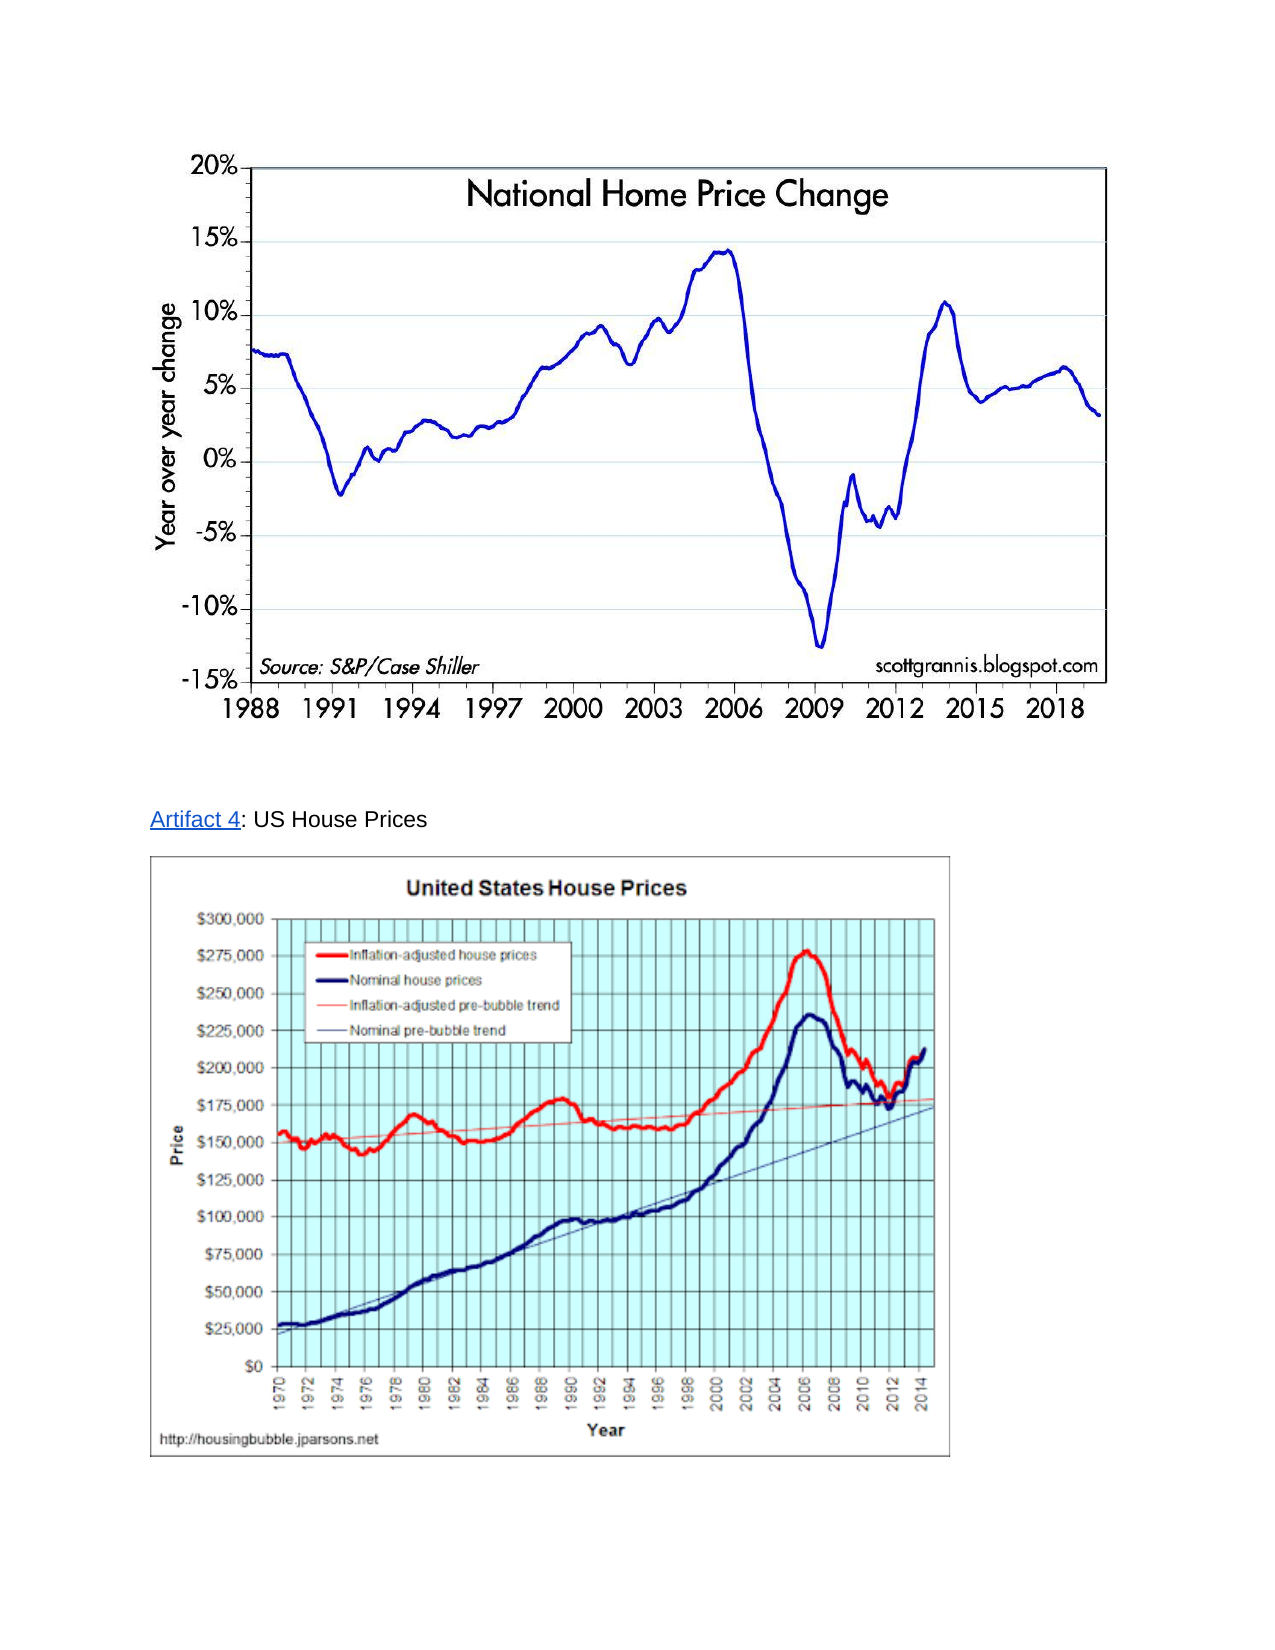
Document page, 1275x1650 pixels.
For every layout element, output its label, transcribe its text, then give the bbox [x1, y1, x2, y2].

picture [150, 856, 951, 1457]
picture [150, 150, 1125, 730]
text Artifact 4: US House Prices [150, 806, 1125, 832]
